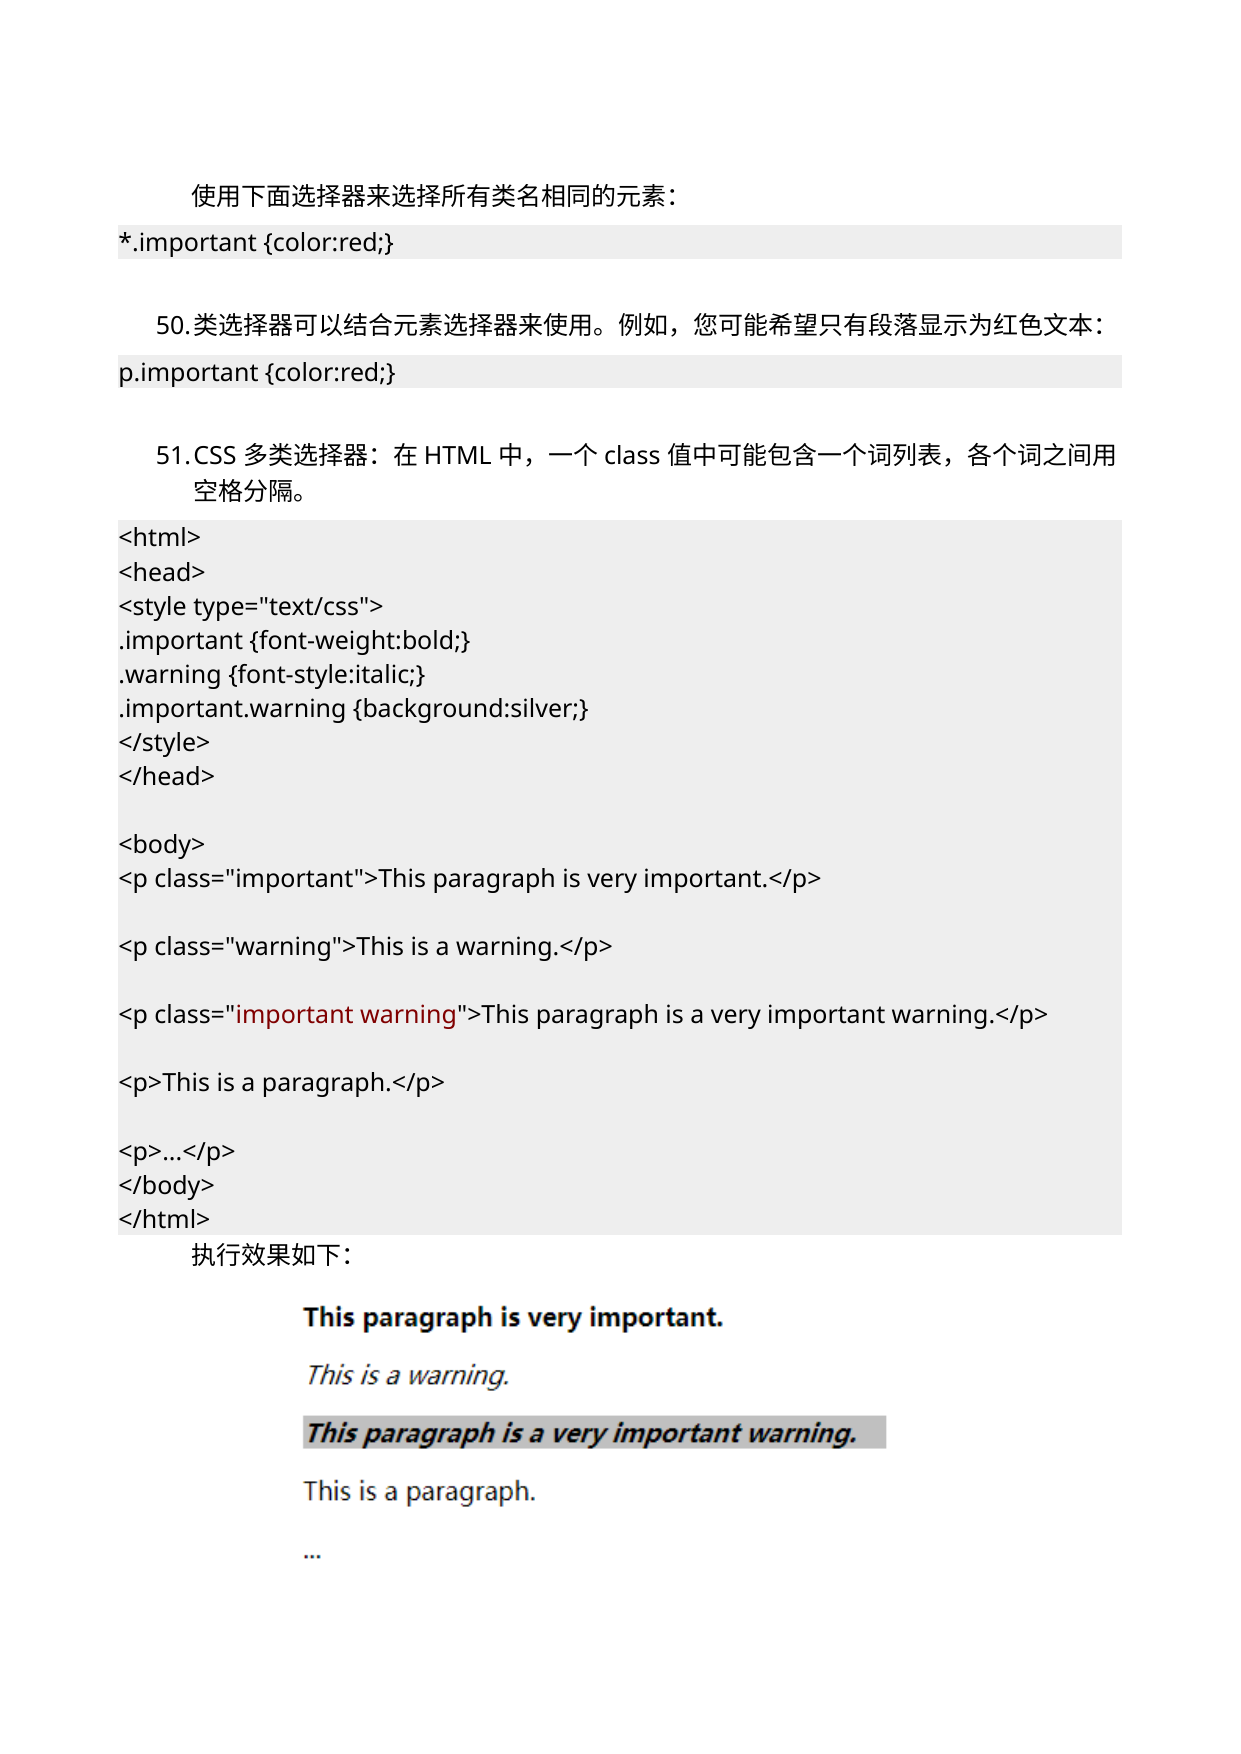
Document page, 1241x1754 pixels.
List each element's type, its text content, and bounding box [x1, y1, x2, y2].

table_header p.important {color:red;} [118, 355, 1122, 388]
table_header *.important {color:red;} [118, 225, 1122, 259]
picture [294, 1289, 887, 1604]
list CSS 多类选择器：在 HTML 中，一个 class 值中可能包含一个词列表，各个词之间用空格分隔。 [156, 435, 1122, 508]
text 执行效果如下： [118, 1235, 1122, 1272]
text 使用下面选择器来选择所有类名相同的元素： [118, 176, 1122, 213]
table_header <html> <head> <style type="text/css"> .important {font-weight:bold;} .warning {font-style:italic;} .important.warning {background:silver;} </style> </head> <body> <p class="important">This paragraph is very important.</p> <p class="warning">This is a warning.</p> <p class="important warning">This paragraph is a very important warning.</p> <p>This is a paragraph.</p> <p>...</p> </body> </html> [118, 520, 1122, 1235]
list 类选择器可以结合元素选择器来使用。例如，您可能希望只有段落显示为红色文本： [156, 306, 1122, 342]
